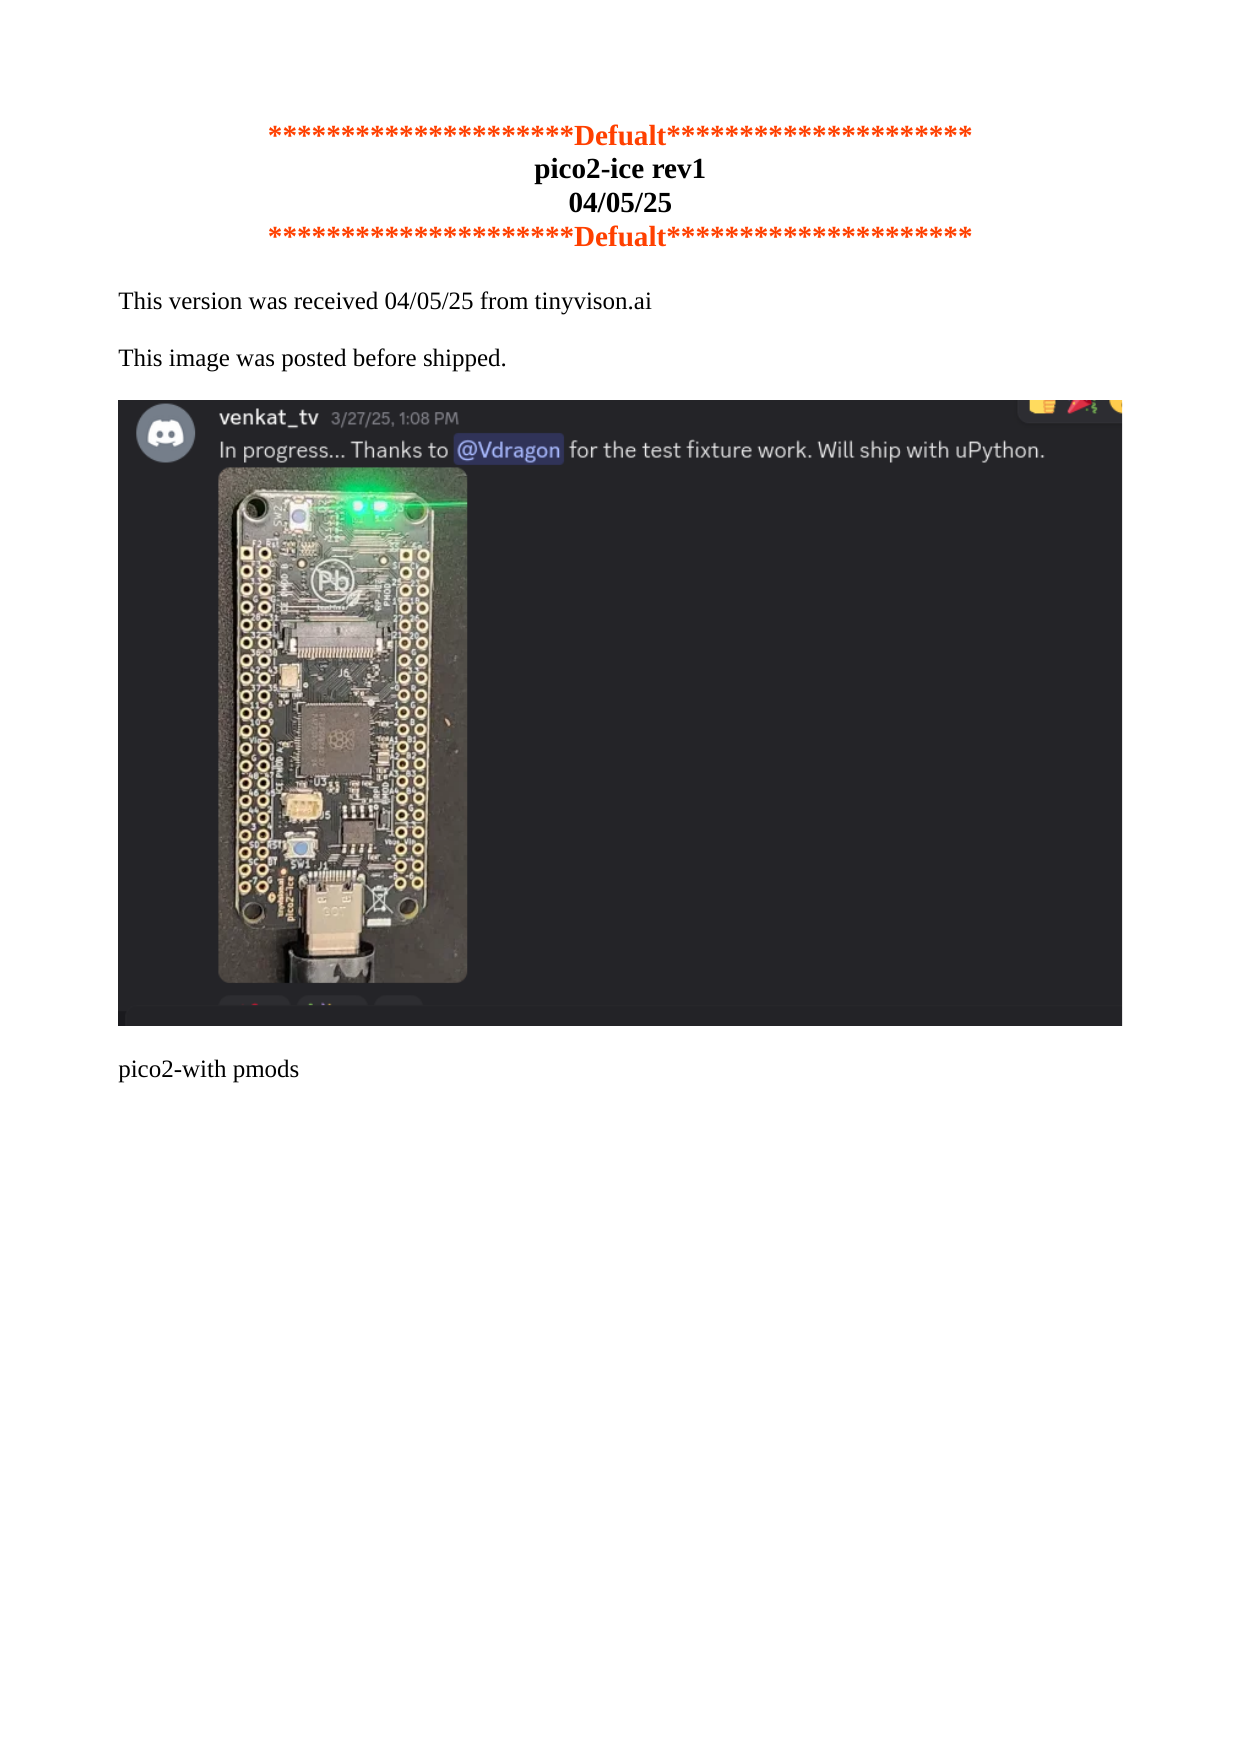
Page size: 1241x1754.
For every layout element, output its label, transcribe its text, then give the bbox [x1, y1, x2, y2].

picture [118, 400, 1123, 1026]
text *********************Defualt********************* [118, 219, 1122, 252]
text This image was posted before shipped. [118, 343, 1122, 372]
text pico2-with pmods [118, 1054, 1122, 1083]
text 04/05/25 [118, 185, 1122, 219]
text This version was received 04/05/25 from tinyvison.ai [118, 286, 1122, 314]
text pico2-ice rev1 [118, 152, 1122, 185]
text *********************Defualt********************* [118, 118, 1122, 152]
